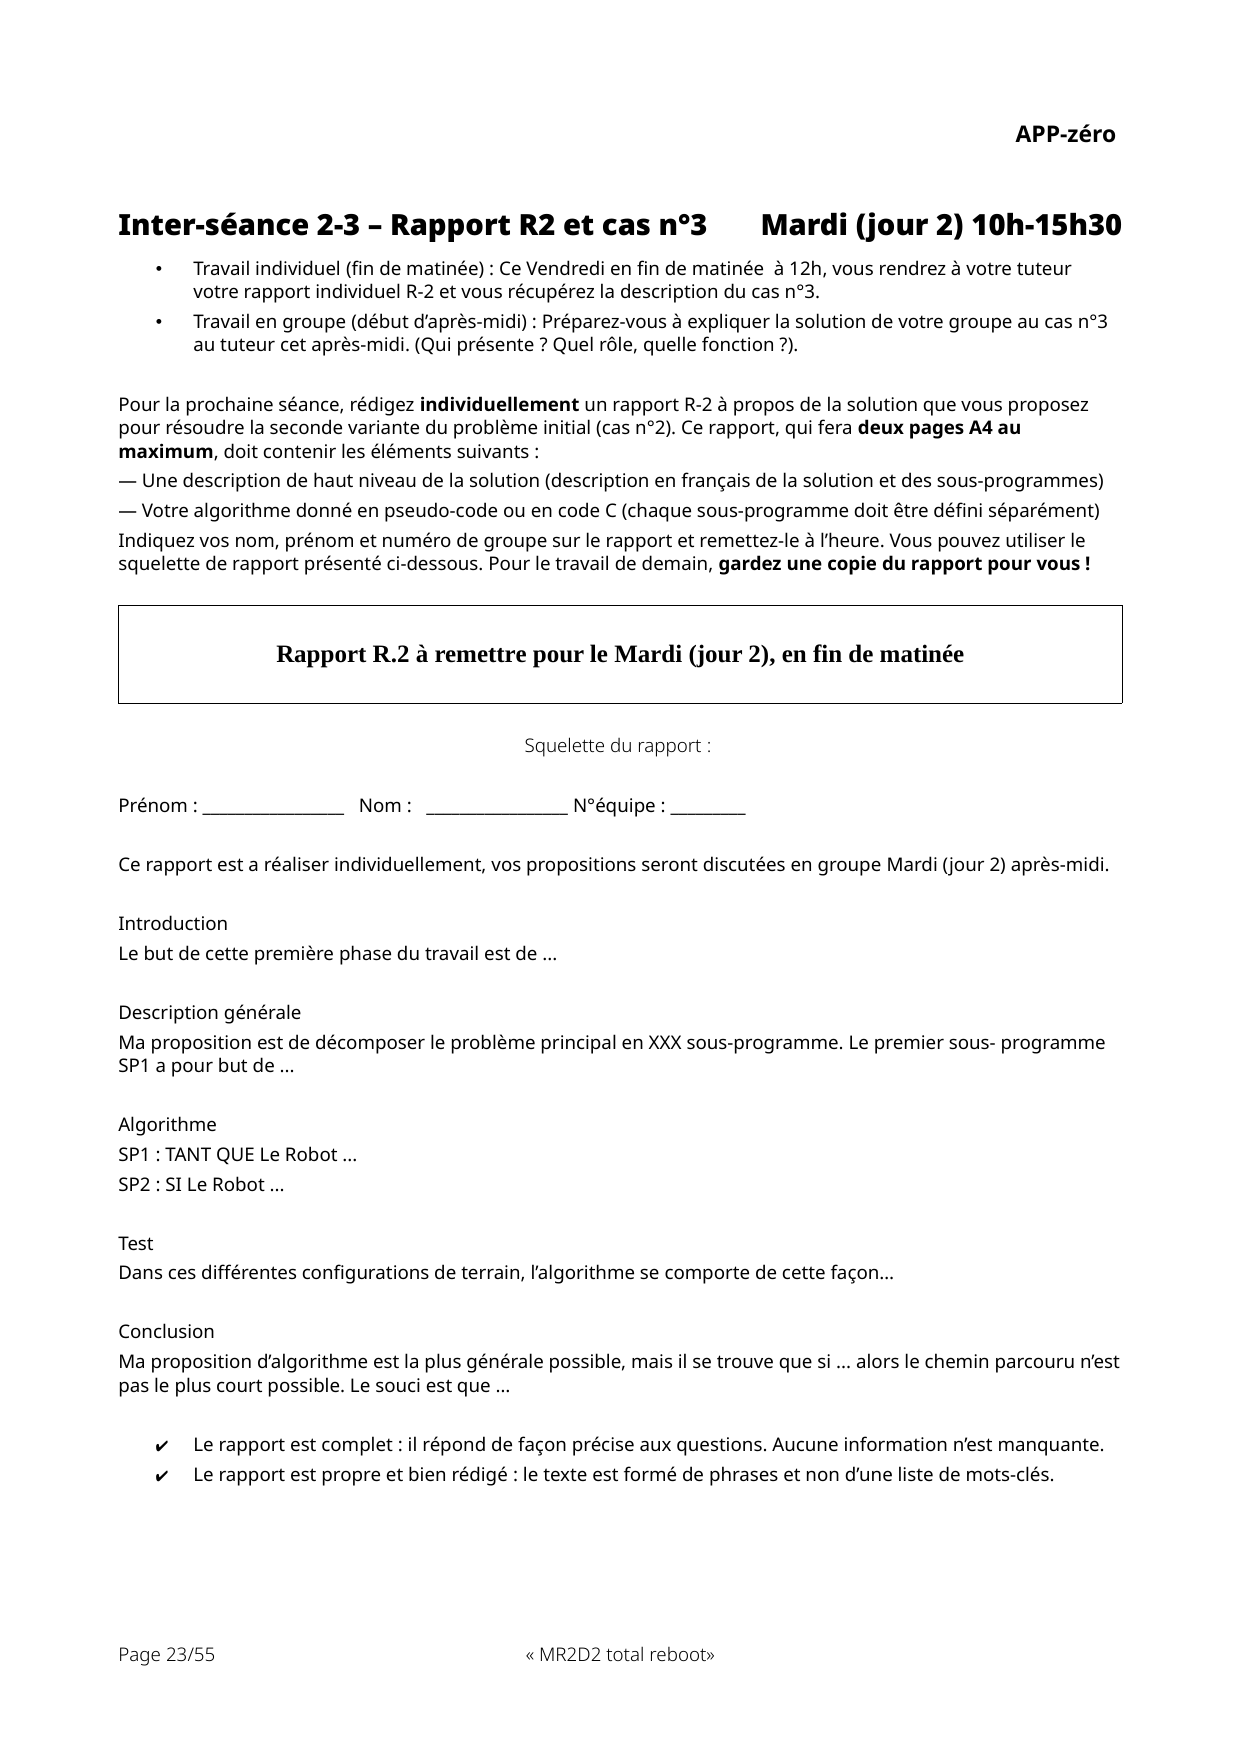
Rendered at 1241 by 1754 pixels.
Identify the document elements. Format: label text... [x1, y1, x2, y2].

text Pour la prochaine séance, rédigez individuellement un rapport R-2 à propos de la solution que vous proposez pour résoudre la seconde variante du problème initial (cas n°2). Ce rapport, qui fera deux pages A4 au maximum, doit contenir les éléments suivants : [118, 392, 1122, 463]
subtitle Inter-séance 2-3 – Rapport R2 et cas n°3 Mardi (jour 2) 10h-15h30 [118, 204, 1122, 243]
text Prénom : _________________ Nom : _________________ N°équipe : _________ [118, 793, 1122, 817]
list Le rapport est propre et bien rédigé : le texte est formé de phrases et non d’une liste de mots-clés. [156, 1462, 1122, 1486]
text Ma proposition est de décomposer le problème principal en XXX sous-programme. Le premier sous- programme SP1 a pour but de ... [118, 1030, 1122, 1077]
text Conclusion [118, 1320, 1122, 1344]
list Travail en groupe (début d’après-midi) : Préparez-vous à expliquer la solution de votre groupe au cas n°3 au tuteur cet après-midi. (Qui présente ? Quel rôle, quelle fonction ?). [156, 309, 1122, 357]
text Description générale [118, 1001, 1122, 1024]
text Introduction [118, 912, 1122, 936]
text Algorithme [118, 1113, 1122, 1137]
table_header Rapport R.2 à remettre pour le Mardi (jour 2), en fin de matinée [119, 606, 1122, 703]
text — Une description de haut niveau de la solution (description en français de la solution et des sous-programmes) [118, 469, 1122, 493]
list Travail individuel (fin de matinée) : Ce Vendredi en fin de matinée à 12h, vous rendrez à votre tuteur votre rapport individuel R-2 et vous récupérez la description du cas n°3. [156, 256, 1122, 303]
text Dans ces différentes configurations de terrain, l’algorithme se comporte de cette façon… [118, 1261, 1122, 1284]
text SP2 : SI Le Robot ... [118, 1172, 1122, 1196]
list Le rapport est complet : il répond de façon précise aux questions. Aucune information n’est manquante. [156, 1432, 1122, 1456]
text Ma proposition d’algorithme est la plus générale possible, mais il se trouve que si ... alors le chemin parcouru n’est pas le plus court possible. Le souci est que … [118, 1350, 1122, 1397]
text Ce rapport est a réaliser individuellement, vos propositions seront discutées en groupe Mardi (jour 2) après-midi. [118, 853, 1122, 876]
text — Votre algorithme donné en pseudo-code ou en code C (chaque sous-programme doit être défini séparément) [118, 498, 1122, 522]
text SP1 : TANT QUE Le Robot ... [118, 1143, 1122, 1166]
text Squelette du rapport : [118, 732, 1122, 758]
text Indiquez vos nom, prénom et numéro de groupe sur le rapport et remettez-le à l’heure. Vous pouvez utiliser le squelette de rapport présenté ci-dessous. Pour le travail de demain, gardez une copie du rapport pour vous ! [118, 528, 1122, 575]
text Test [118, 1231, 1122, 1255]
text Le but de cette première phase du travail est de ... [118, 941, 1122, 965]
